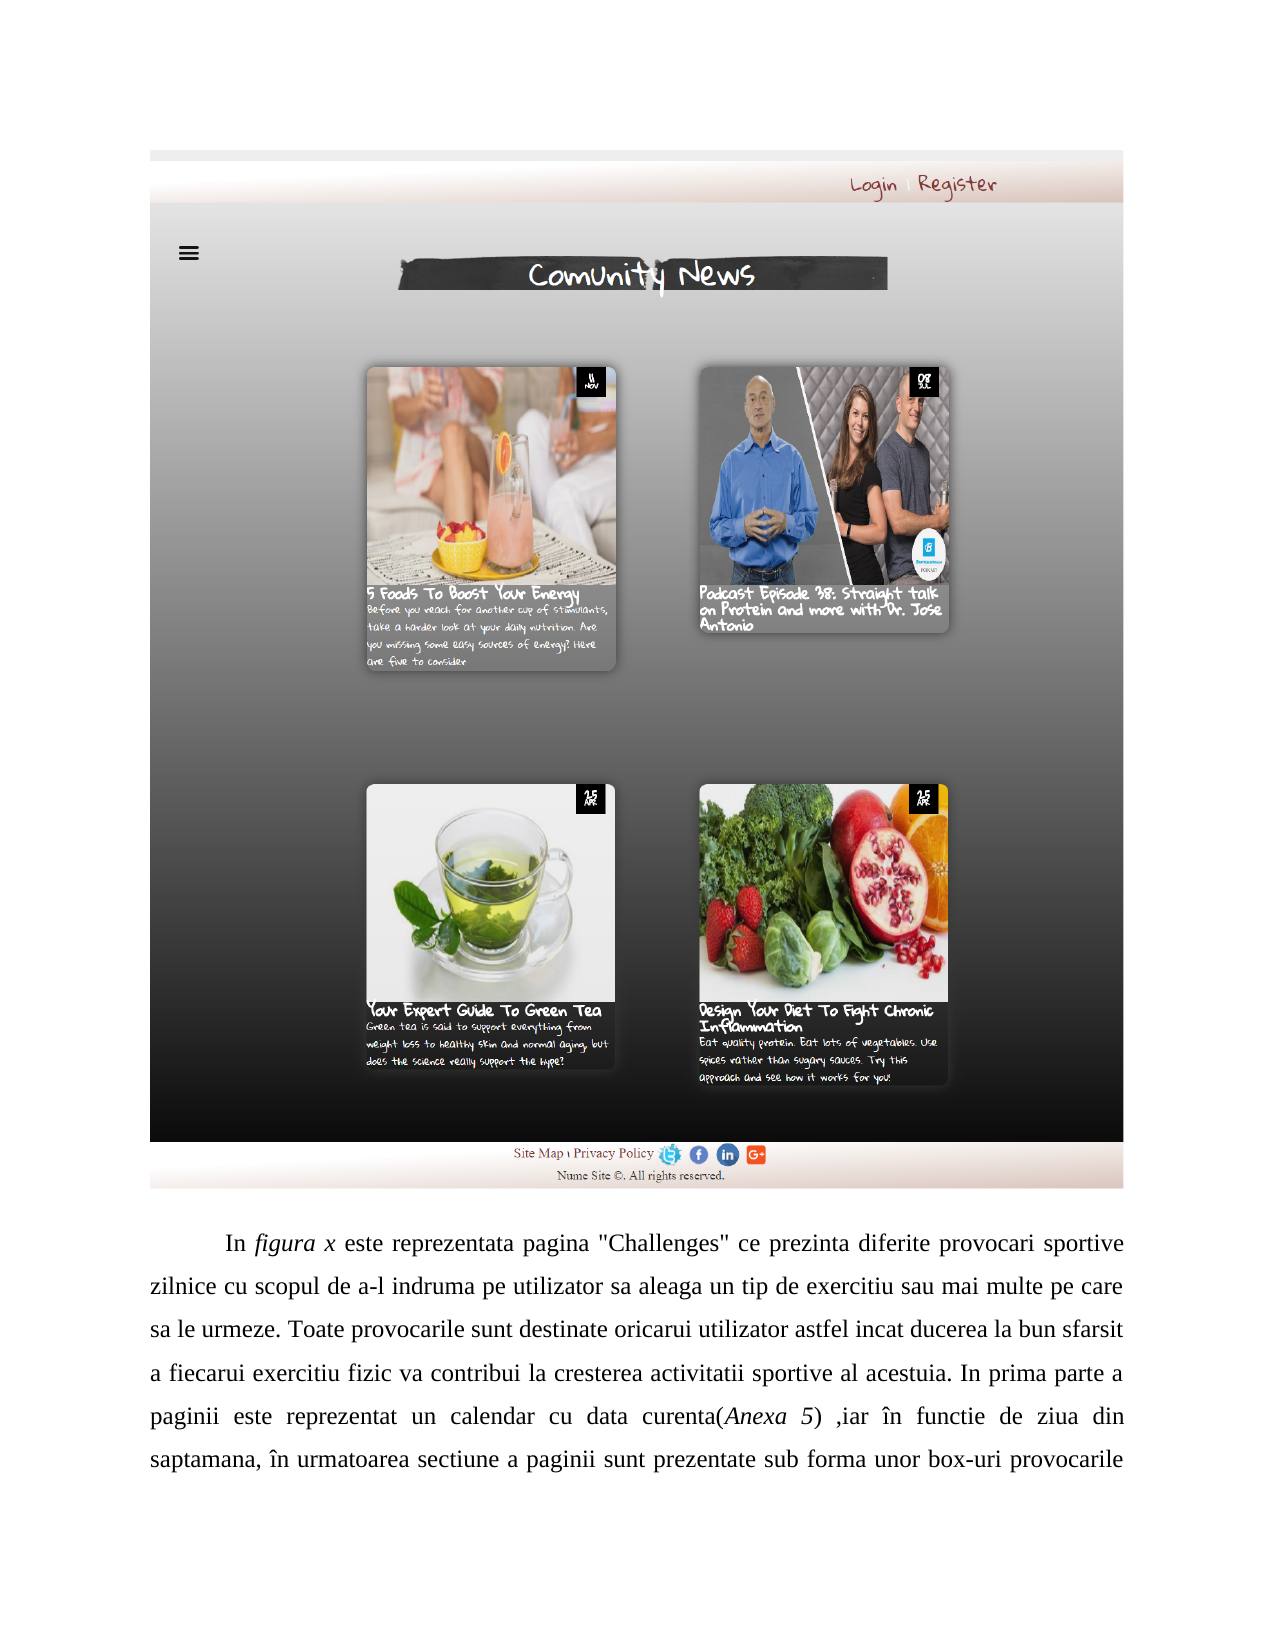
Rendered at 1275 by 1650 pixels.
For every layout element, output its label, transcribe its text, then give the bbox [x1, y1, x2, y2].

text In figura x este reprezentata pagina "Challenges" ce prezinta diferite provocari sportive zilnice cu scopul de a-l indruma pe utilizator sa aleaga un tip de exercitiu sau mai multe pe care sa le urmeze. Toate provocarile sunt destinate oricarui utilizator astfel incat ducerea la bun sfarsit a fiecarui exercitiu fizic va contribui la cresterea activitatii sportive al acestuia. In prima parte a paginii este reprezentat un calendar cu data curenta(Anexa 5) ,iar în functie de ziua din saptamana, în urmatoarea sectiune a paginii sunt prezentate sub forma unor box-uri provocarile [150, 1228, 1125, 1473]
picture [150, 150, 1124, 1191]
